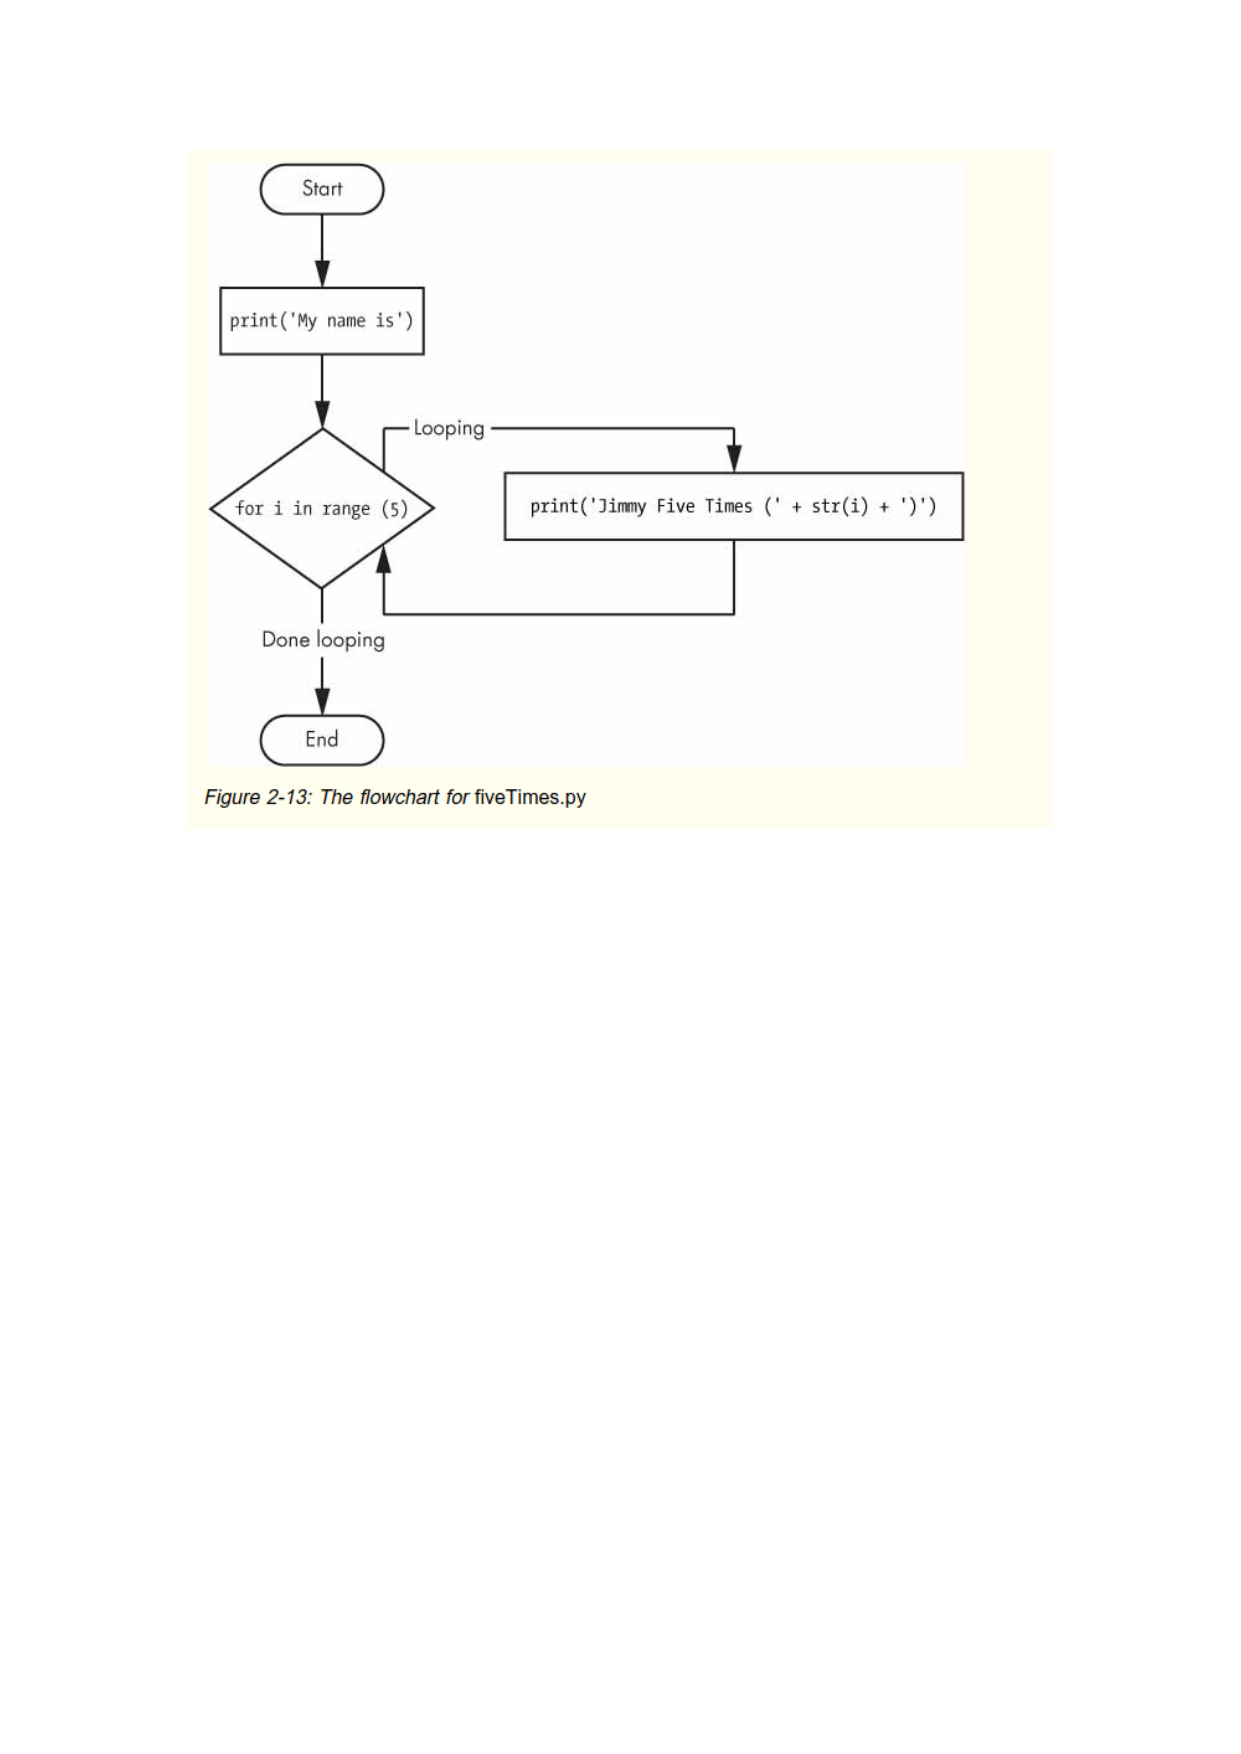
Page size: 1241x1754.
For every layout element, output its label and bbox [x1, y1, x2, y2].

picture [187, 150, 1053, 829]
